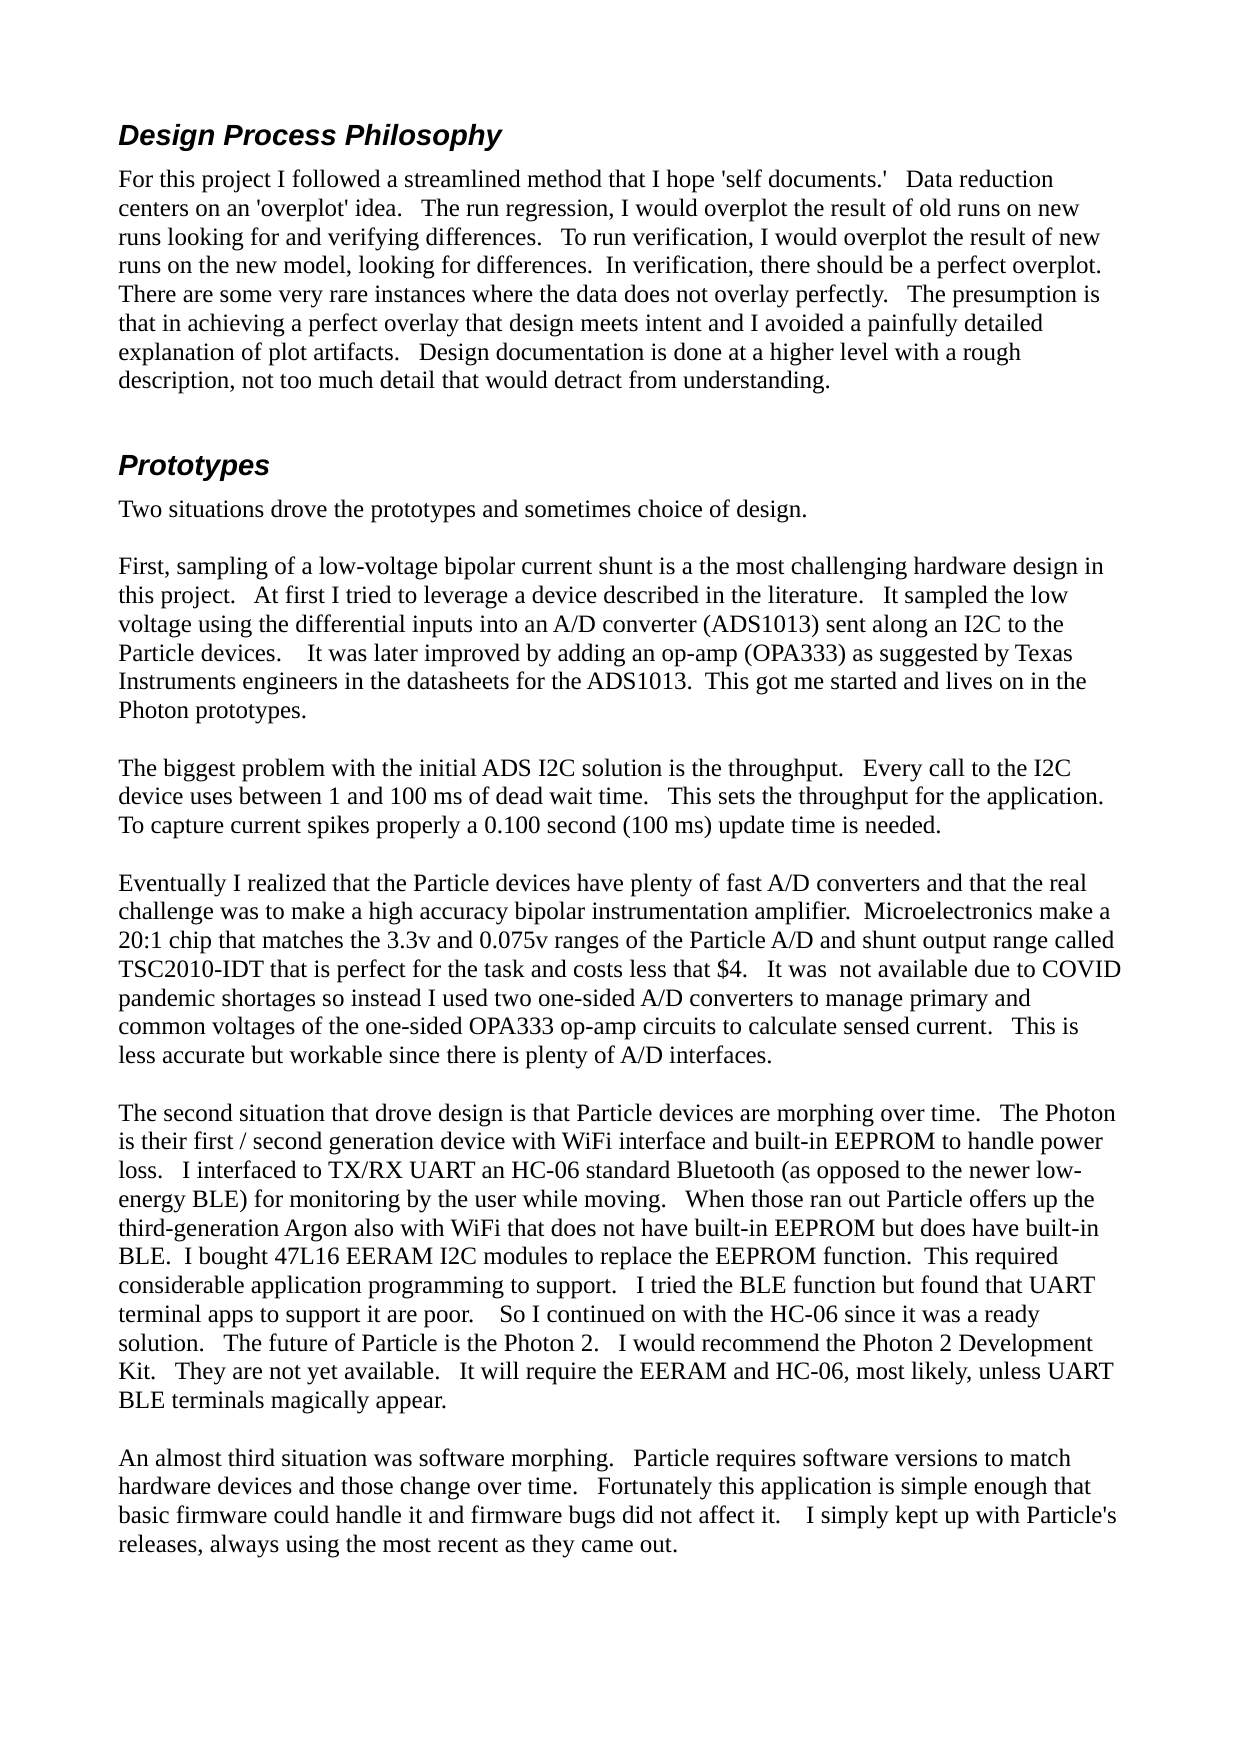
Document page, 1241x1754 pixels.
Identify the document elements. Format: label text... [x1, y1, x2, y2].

subtitle Design Process Philosophy [118, 118, 1122, 152]
text The second situation that drove design is that Particle devices are morphing over time. The Photon is their first / second generation device with WiFi interface and built-in EEPROM to handle power loss. I interfaced to TX/RX UART an HC-06 standard Bluetooth (as opposed to the newer low-energy BLE) for monitoring by the user while moving. When those ran out Particle offers up the third-generation Argon also with WiFi that does not have built-in EEPROM but does have built-in BLE. I bought 47L16 EERAM I2C modules to replace the EEPROM function. This required considerable application programming to support. I tried the BLE function but found that UART terminal apps to support it are poor. So I continued on with the HC-06 since it was a ready solution. The future of Particle is the Photon 2. I would recommend the Photon 2 Development Kit. They are not yet available. It will require the EERAM and HC-06, most likely, unless UART BLE terminals magically appear. [118, 1098, 1122, 1414]
text For this project I followed a streamlined method that I hope 'self documents.' Data reduction centers on an 'overplot' idea. The run regression, I would overplot the result of old runs on new runs looking for and verifying differences. To run verification, I would overplot the result of new runs on the new model, looking for differences. In verification, there should be a perfect overplot. There are some very rare instances where the data does not overlay perfectly. The presumption is that in achieving a perfect overlay that design meets intent and I avoided a painfully detailed explanation of plot artifacts. Design documentation is done at a higher level with a rough description, not too much detail that would detract from understanding. [118, 164, 1122, 394]
text Two situations drove the prototypes and sometimes choice of design. [118, 494, 1122, 523]
subtitle Prototypes [118, 448, 1122, 481]
text First, sampling of a low-voltage bipolar current shunt is a the most challenging hardware design in this project. At first I tried to leverage a device described in the literature. It sampled the low voltage using the differential inputs into an A/D converter (ADS1013) sent along an I2C to the Particle devices. It was later improved by adding an op-amp (OPA333) as suggested by Texas Instruments engineers in the datasheets for the ADS1013. This got me started and lives on in the Photon prototypes. [118, 551, 1122, 724]
text Eventually I realized that the Particle devices have plenty of fast A/D converters and that the real challenge was to make a high accuracy bipolar instrumentation amplifier. Microelectronics make a 20:1 chip that matches the 3.3v and 0.075v ranges of the Particle A/D and shunt output range called TSC2010-IDT that is perfect for the task and costs less that $4. It was not available due to COVID pandemic shortages so instead I used two one-sided A/D converters to manage primary and common voltages of the one-sided OPA333 op-amp circuits to calculate sensed current. This is less accurate but workable since there is plenty of A/D interfaces. [118, 868, 1122, 1069]
text An almost third situation was software morphing. Particle requires software versions to match hardware devices and those change over time. Fortunately this application is simple enough that basic firmware could handle it and firmware bugs did not affect it. I simply kept up with Particle's releases, always using the most recent as they came out. [118, 1443, 1122, 1558]
text The biggest problem with the initial ADS I2C solution is the throughput. Every call to the I2C device uses between 1 and 100 ms of dead wait time. This sets the throughput for the application. To capture current spikes properly a 0.100 second (100 ms) update time is needed. [118, 753, 1122, 839]
